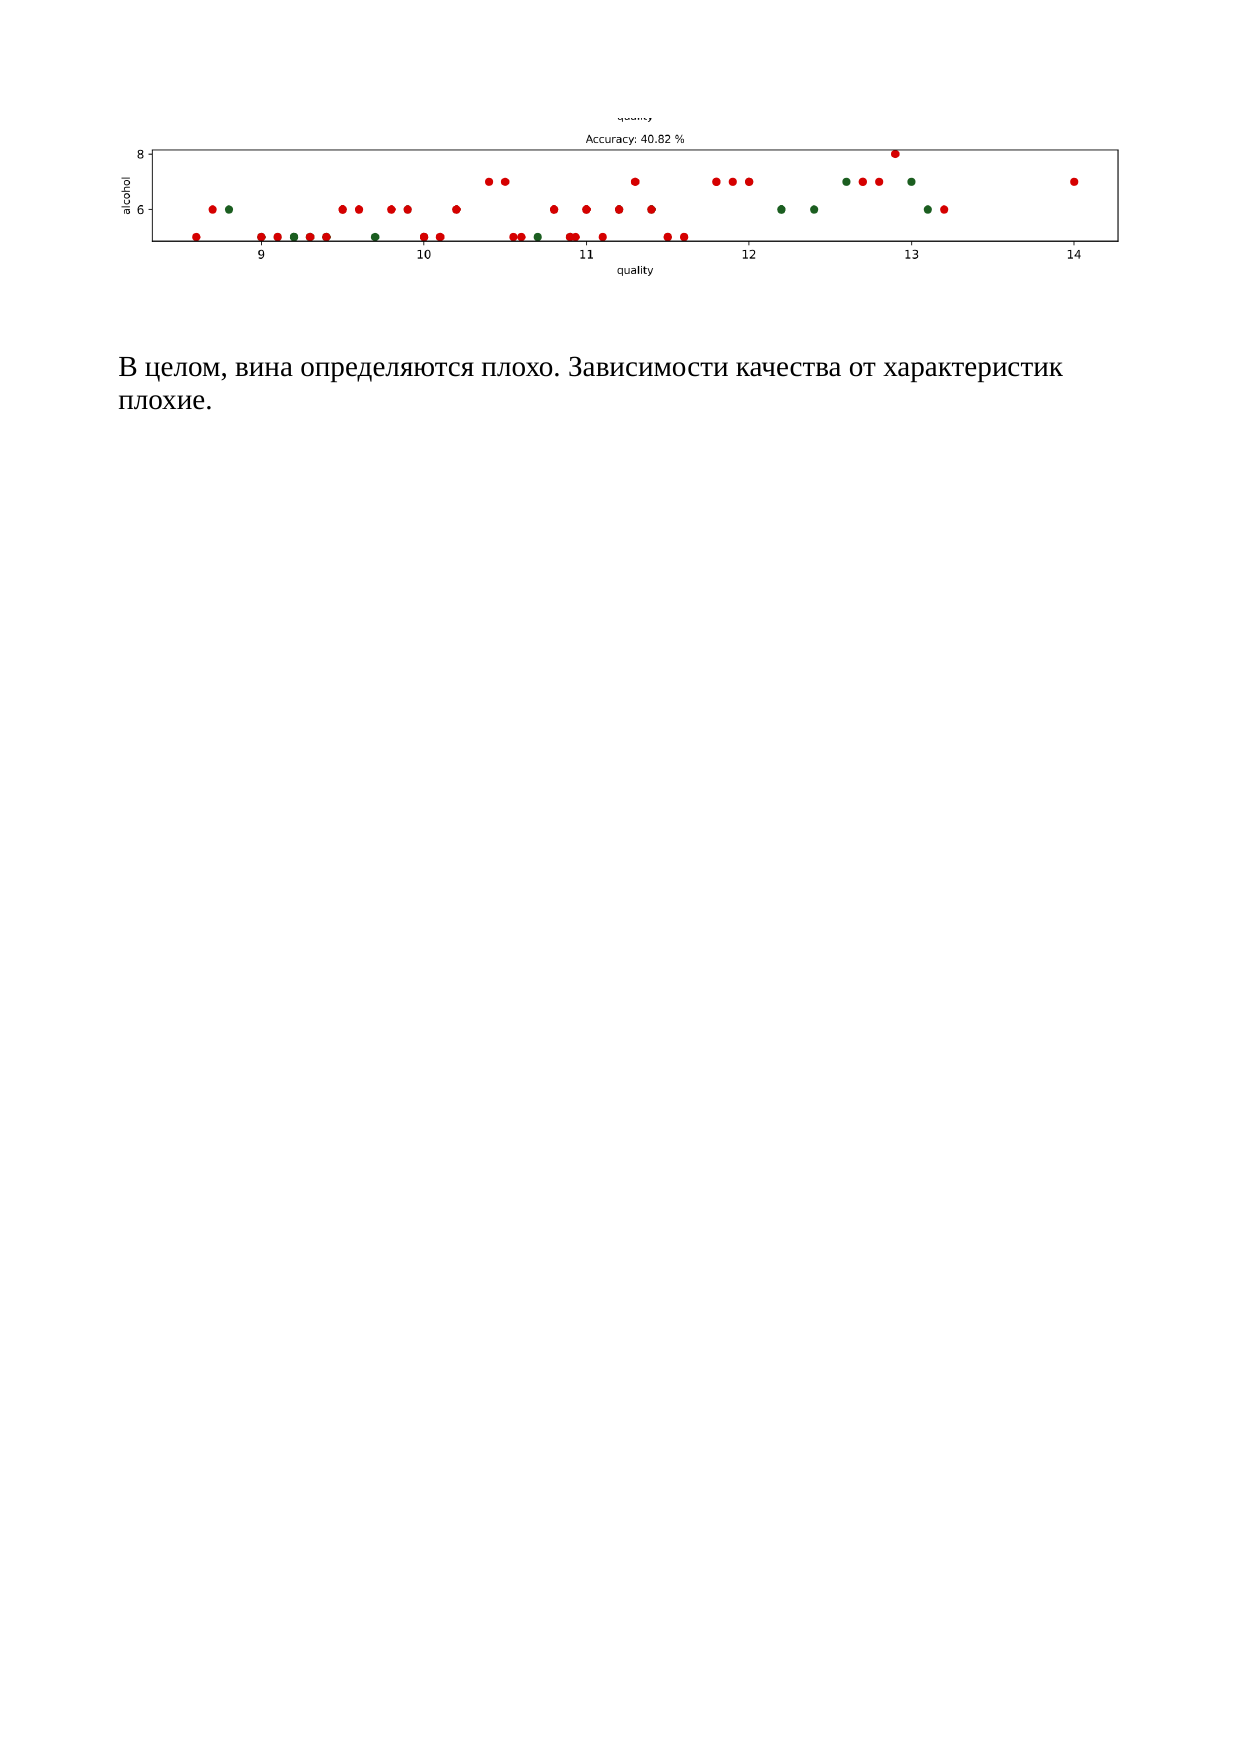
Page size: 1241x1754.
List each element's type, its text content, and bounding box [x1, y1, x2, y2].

text В целом, вина определяются плохо. Зависимости качества от характеристик плохие. [118, 282, 1122, 416]
picture [118, 118, 1123, 282]
